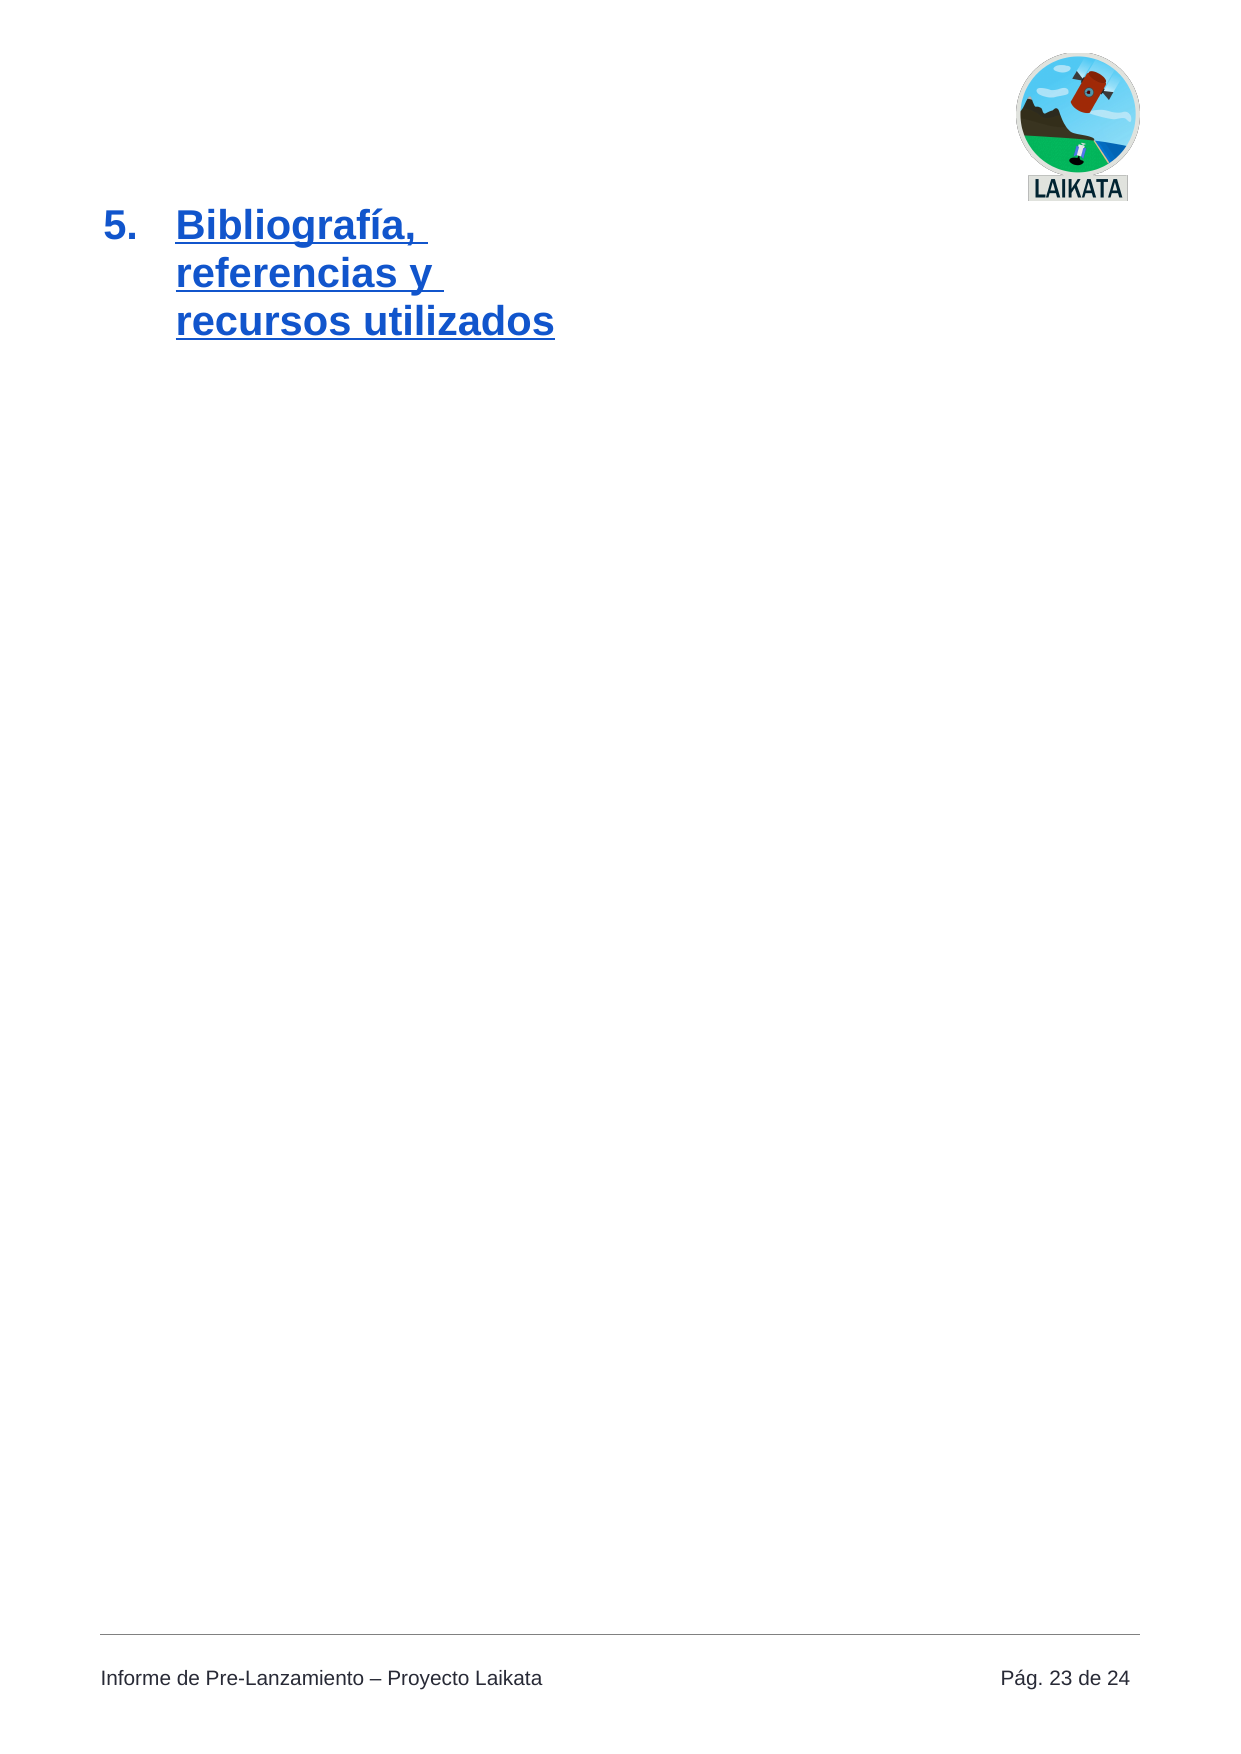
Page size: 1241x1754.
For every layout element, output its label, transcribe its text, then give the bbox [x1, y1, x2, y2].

subtitle Bibliografía, referencias y recursos utilizados [138, 201, 605, 344]
picture [1016, 53, 1140, 201]
